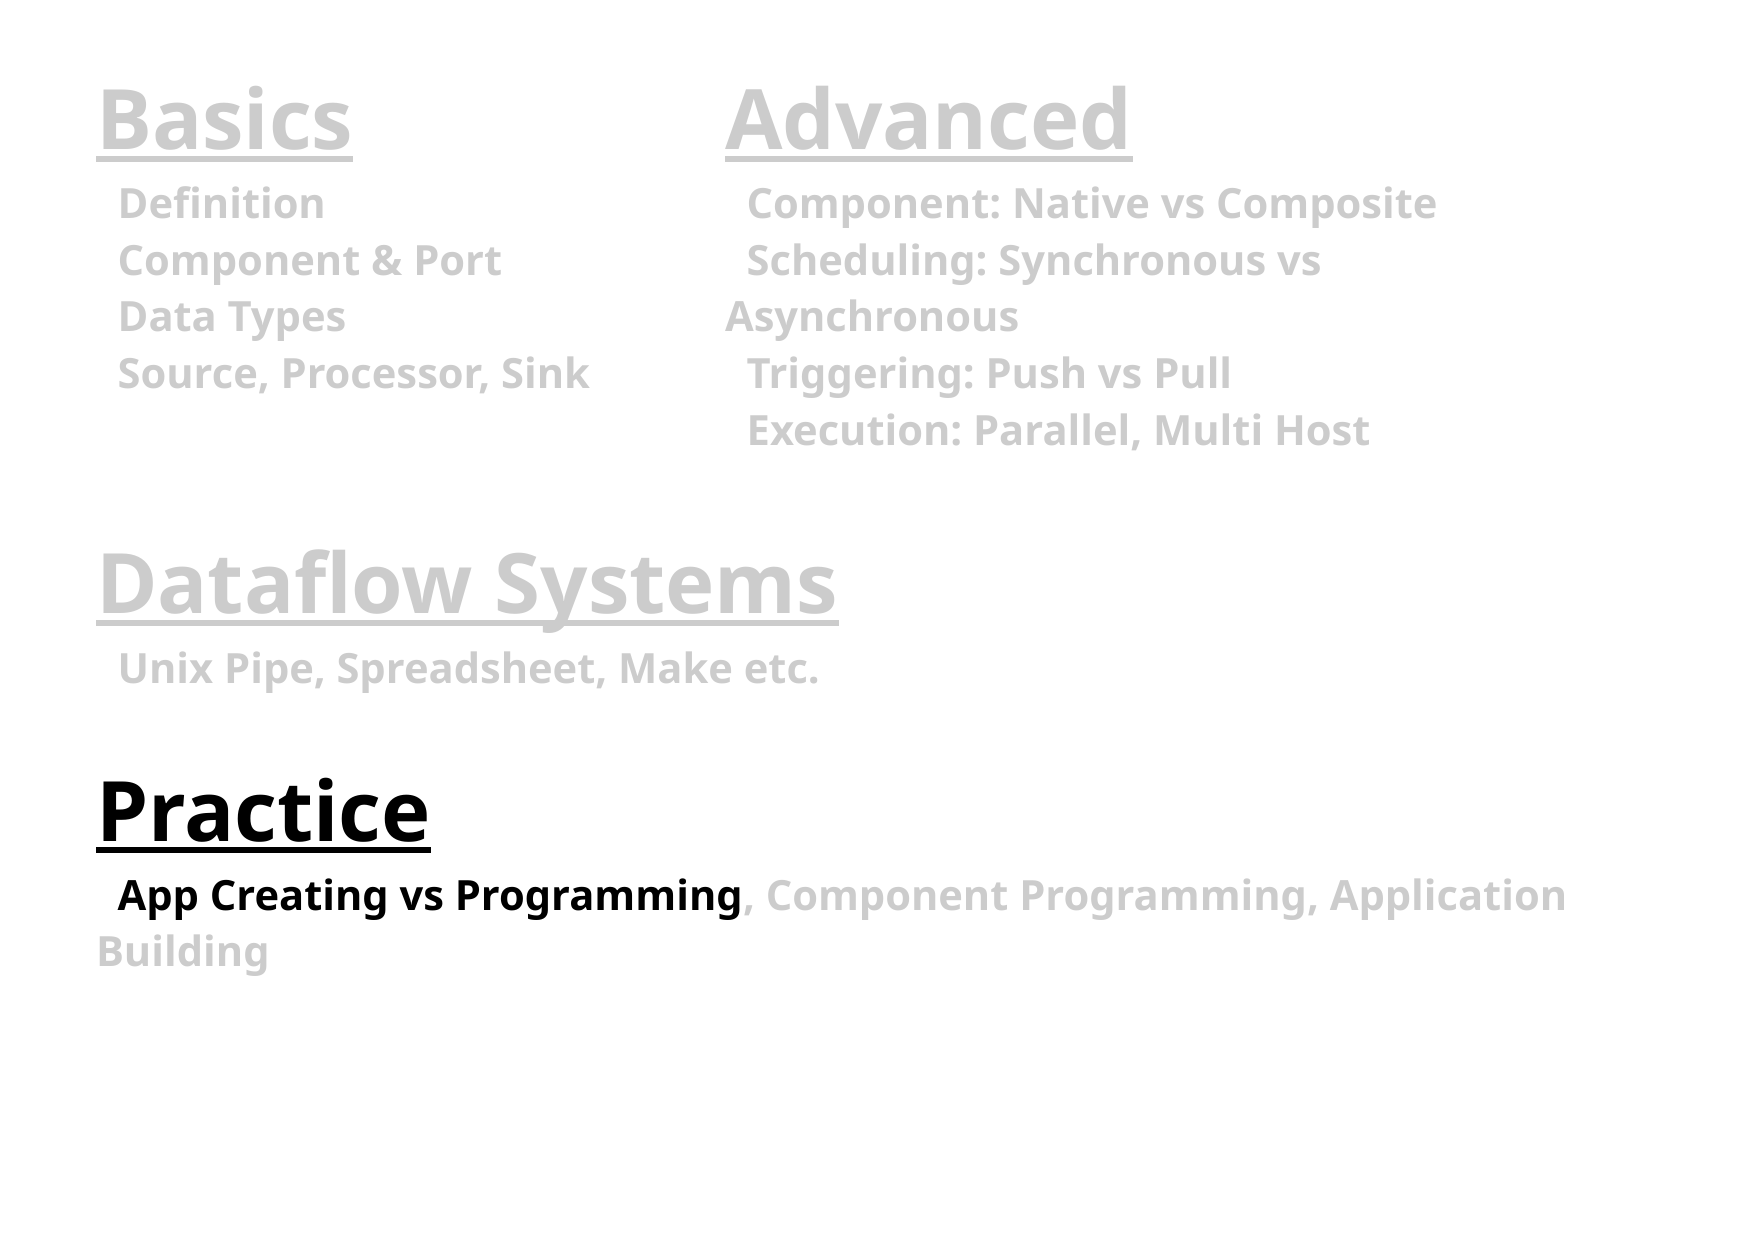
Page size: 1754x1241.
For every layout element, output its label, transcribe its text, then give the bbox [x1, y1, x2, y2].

table_cell Component: Native vs Composite Scheduling: Synchronous vs Asynchronous Triggering: Push vs Pull Execution: Parallel, Multi Host [725, 174, 1613, 468]
text Practice [96, 695, 1699, 866]
text Unix Pipe, Spreadsheet, Make etc. [96, 638, 1699, 695]
table_header Basics [96, 60, 725, 174]
table_cell Definition Component & Port Data Types Source, Processor, Sink [96, 174, 725, 468]
text App Creating vs Programming, Component Programming, Application Building [96, 866, 1699, 979]
text Dataflow Systems [96, 525, 1699, 638]
table_header Advanced [725, 60, 1613, 174]
